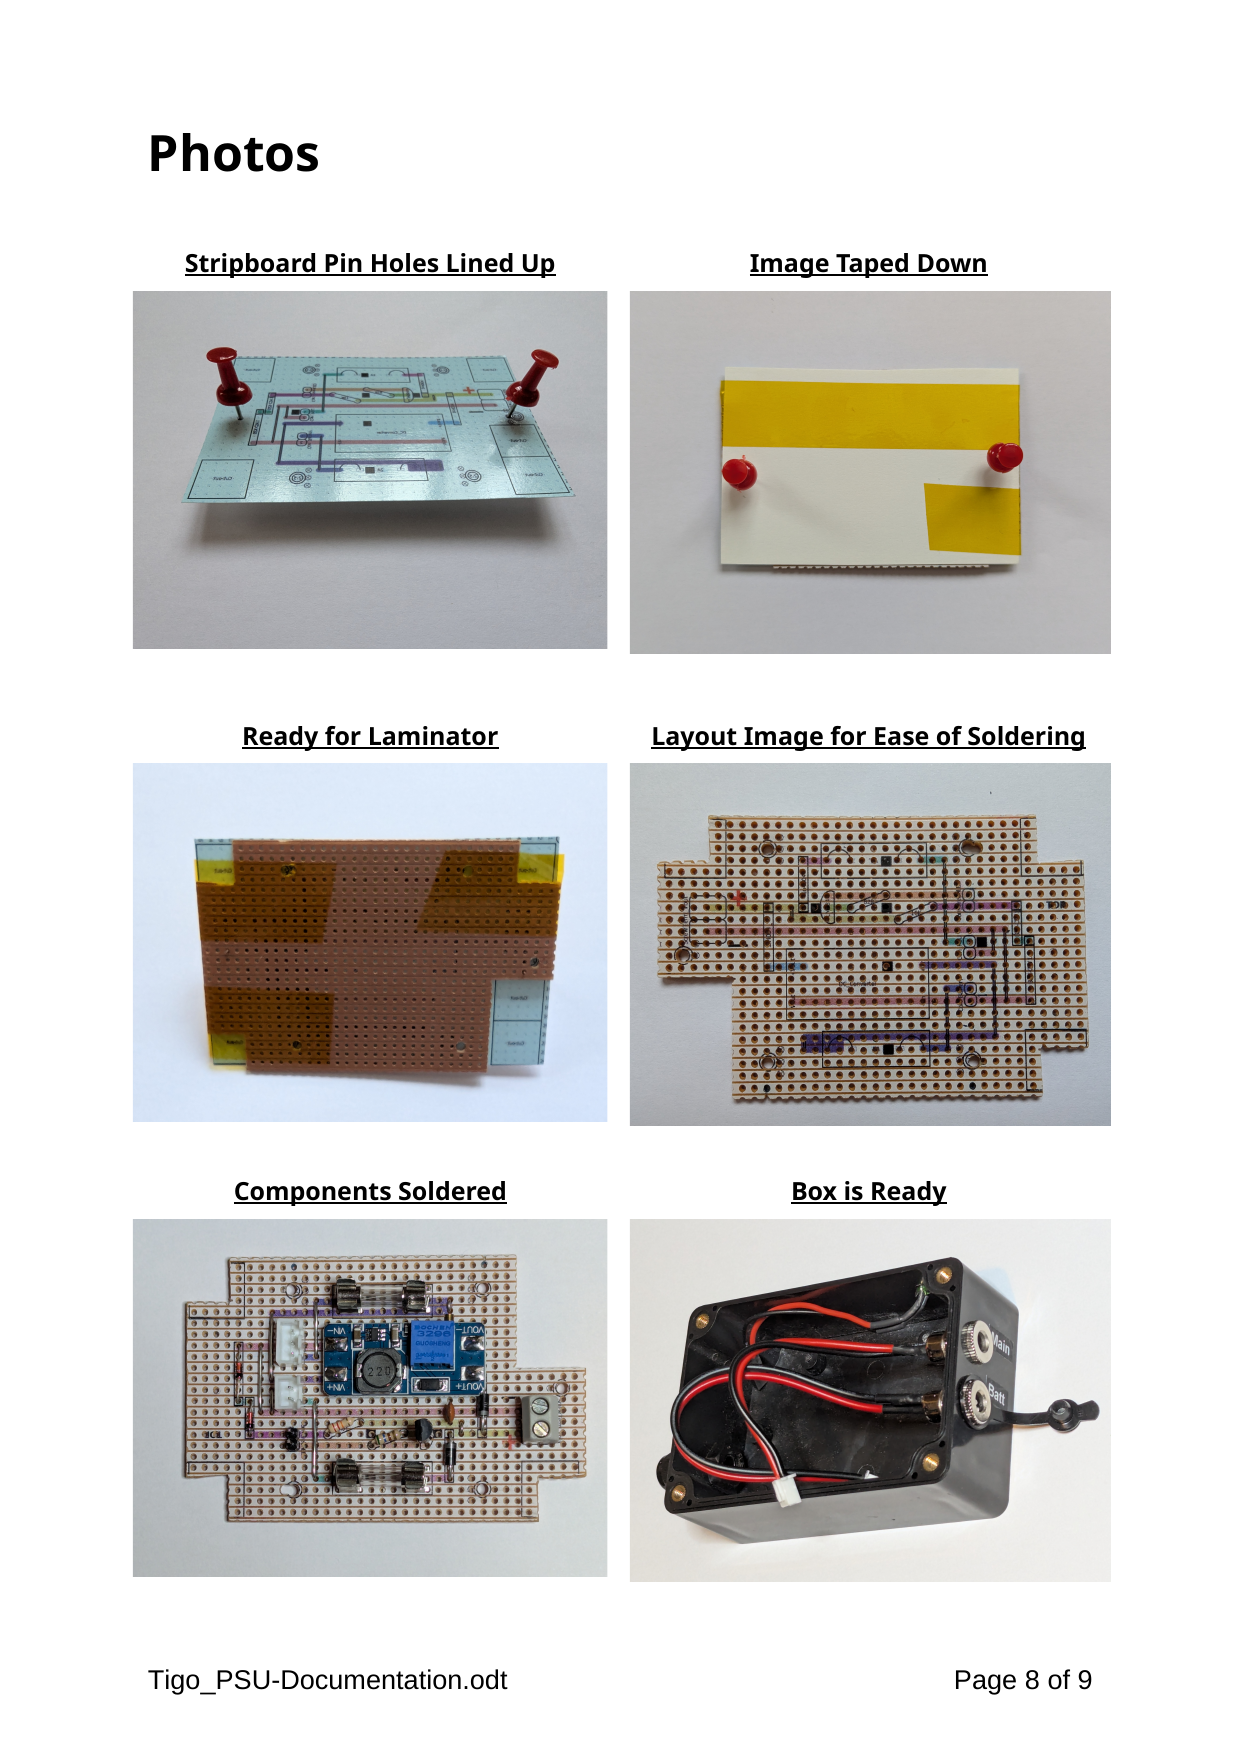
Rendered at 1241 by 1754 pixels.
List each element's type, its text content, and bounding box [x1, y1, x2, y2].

picture [629, 291, 1111, 654]
picture [132, 291, 608, 649]
picture [132, 1219, 608, 1577]
table_header Stripboard Pin Holes Lined Up [122, 210, 619, 279]
table_cell Box is Ready [619, 1138, 1118, 1207]
table_cell [619, 1207, 1118, 1600]
table_cell [122, 279, 619, 683]
table_header Image Taped Down [619, 210, 1118, 279]
subtitle Photos [148, 118, 1093, 186]
table_cell [619, 752, 1118, 1138]
table_cell Ready for Laminator [122, 683, 619, 752]
table_cell [122, 752, 619, 1138]
picture [629, 763, 1111, 1126]
table_cell Components Soldered [122, 1138, 619, 1207]
table_cell [619, 279, 1118, 683]
table_cell Layout Image for Ease of Soldering [619, 683, 1118, 752]
picture [132, 763, 608, 1122]
picture [629, 1219, 1111, 1582]
table_cell [122, 1207, 619, 1600]
